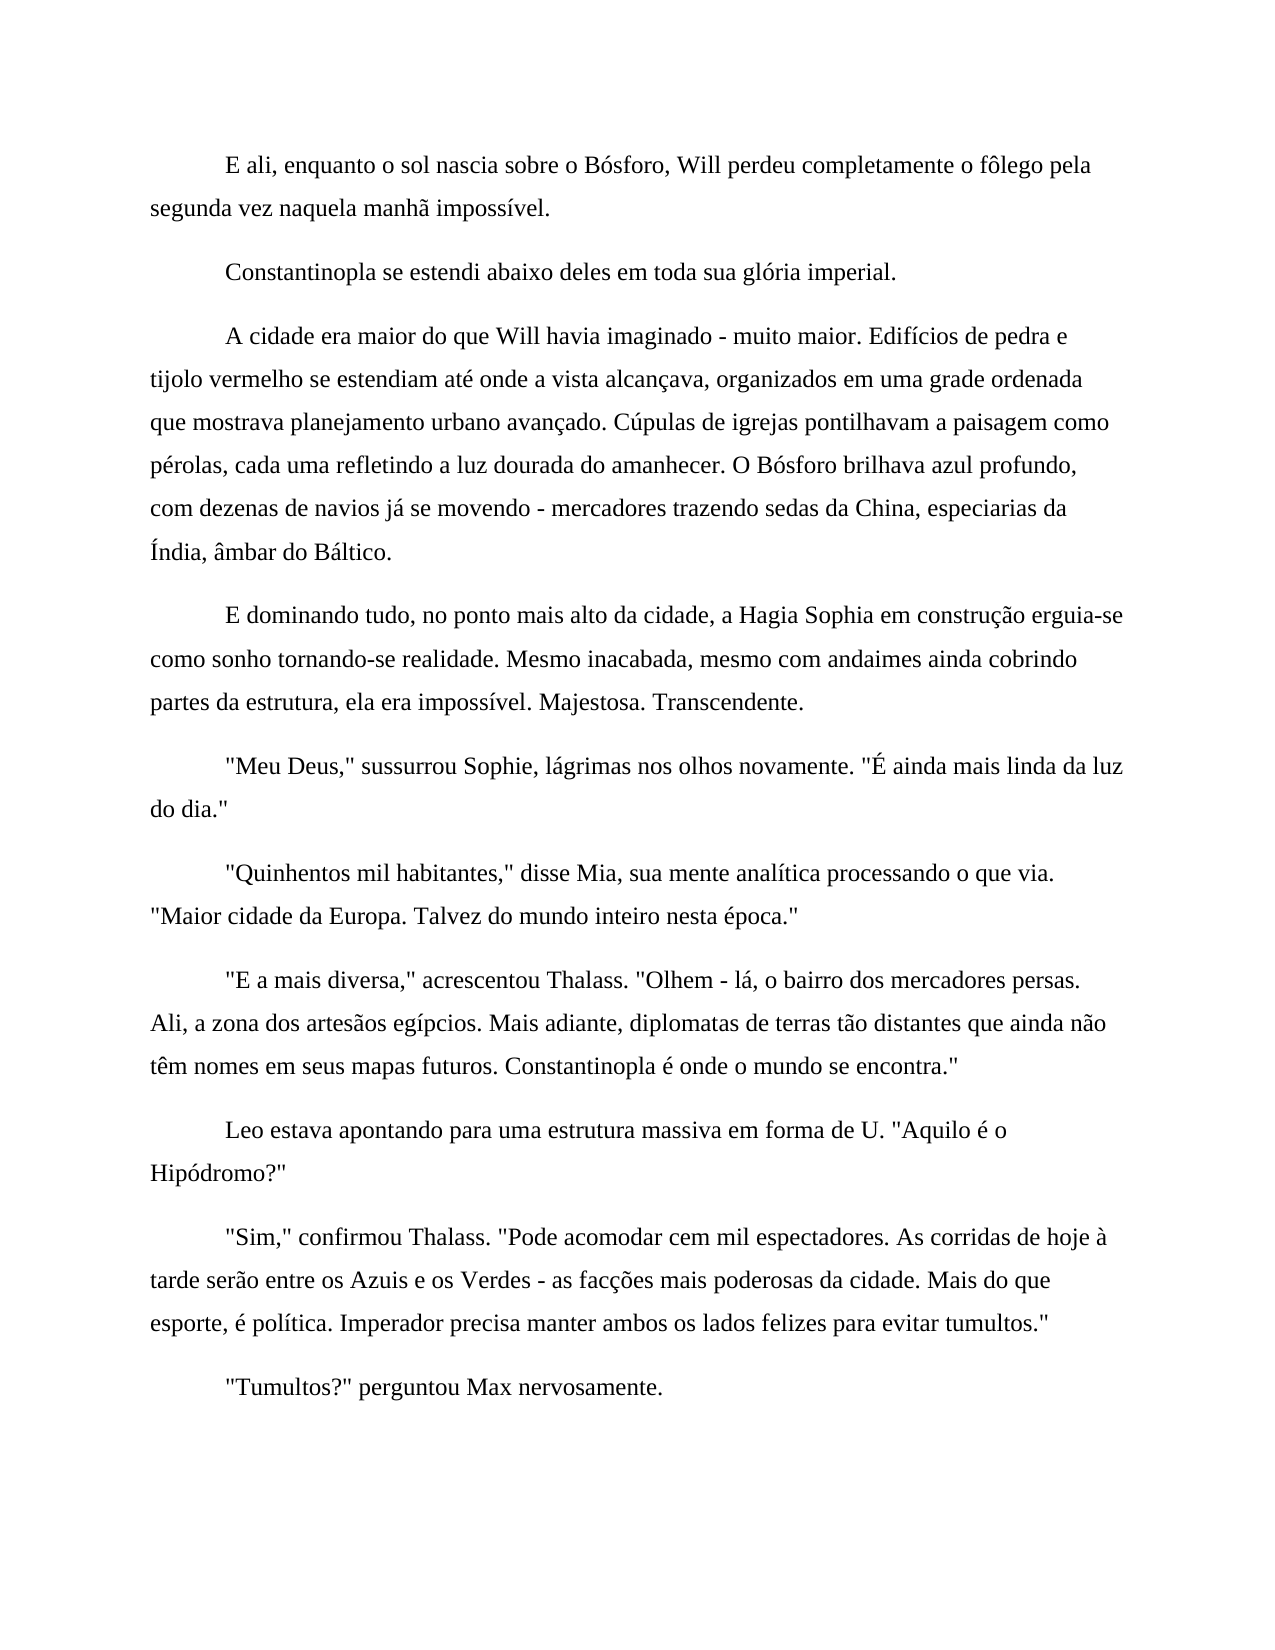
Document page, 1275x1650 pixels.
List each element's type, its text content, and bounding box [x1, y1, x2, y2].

text "E a mais diversa," acrescentou Thalass. "Olhem - lá, o bairro dos mercadores persas. Ali, a zona dos artesãos egípcios. Mais adiante, diplomatas de terras tão distantes que ainda não têm nomes em seus mapas futuros. Constantinopla é onde o mundo se encontra." [150, 965, 1125, 1080]
text "Sim," confirmou Thalass. "Pode acomodar cem mil espectadores. As corridas de hoje à tarde serão entre os Azuis e os Verdes - as facções mais poderosas da cidade. Mais do que esporte, é política. Imperador precisa manter ambos os lados felizes para evitar tumultos." [150, 1222, 1125, 1337]
text "Tumultos?" perguntou Max nervosamente. [150, 1372, 1125, 1401]
text "Quinhentos mil habitantes," disse Mia, sua mente analítica processando o que via. "Maior cidade da Europa. Talvez do mundo inteiro nesta época." [150, 858, 1125, 930]
text E ali, enquanto o sol nascia sobre o Bósforo, Will perdeu completamente o fôlego pela segunda vez naquela manhã impossível. [150, 150, 1125, 222]
text A cidade era maior do que Will havia imaginado - muito maior. Edifícios de pedra e tijolo vermelho se estendiam até onde a vista alcançava, organizados em uma grade ordenada que mostrava planejamento urbano avançado. Cúpulas de igrejas pontilhavam a paisagem como pérolas, cada uma refletindo a luz dourada do amanhecer. O Bósforo brilhava azul profundo, com dezenas de navios já se movendo - mercadores trazendo sedas da China, especiarias da Índia, âmbar do Báltico. [150, 321, 1125, 565]
text E dominando tudo, no ponto mais alto da cidade, a Hagia Sophia em construção erguia-se como sonho tornando-se realidade. Mesmo inacabada, mesmo com andaimes ainda cobrindo partes da estrutura, ela era impossível. Majestosa. Transcendente. [150, 601, 1125, 716]
text "Meu Deus," sussurrou Sophie, lágrimas nos olhos novamente. "É ainda mais linda da luz do dia." [150, 751, 1125, 823]
text Constantinopla se estendi abaixo deles em toda sua glória imperial. [150, 257, 1125, 286]
text Leo estava apontando para uma estrutura massiva em forma de U. "Aquilo é o Hipódromo?" [150, 1115, 1125, 1187]
